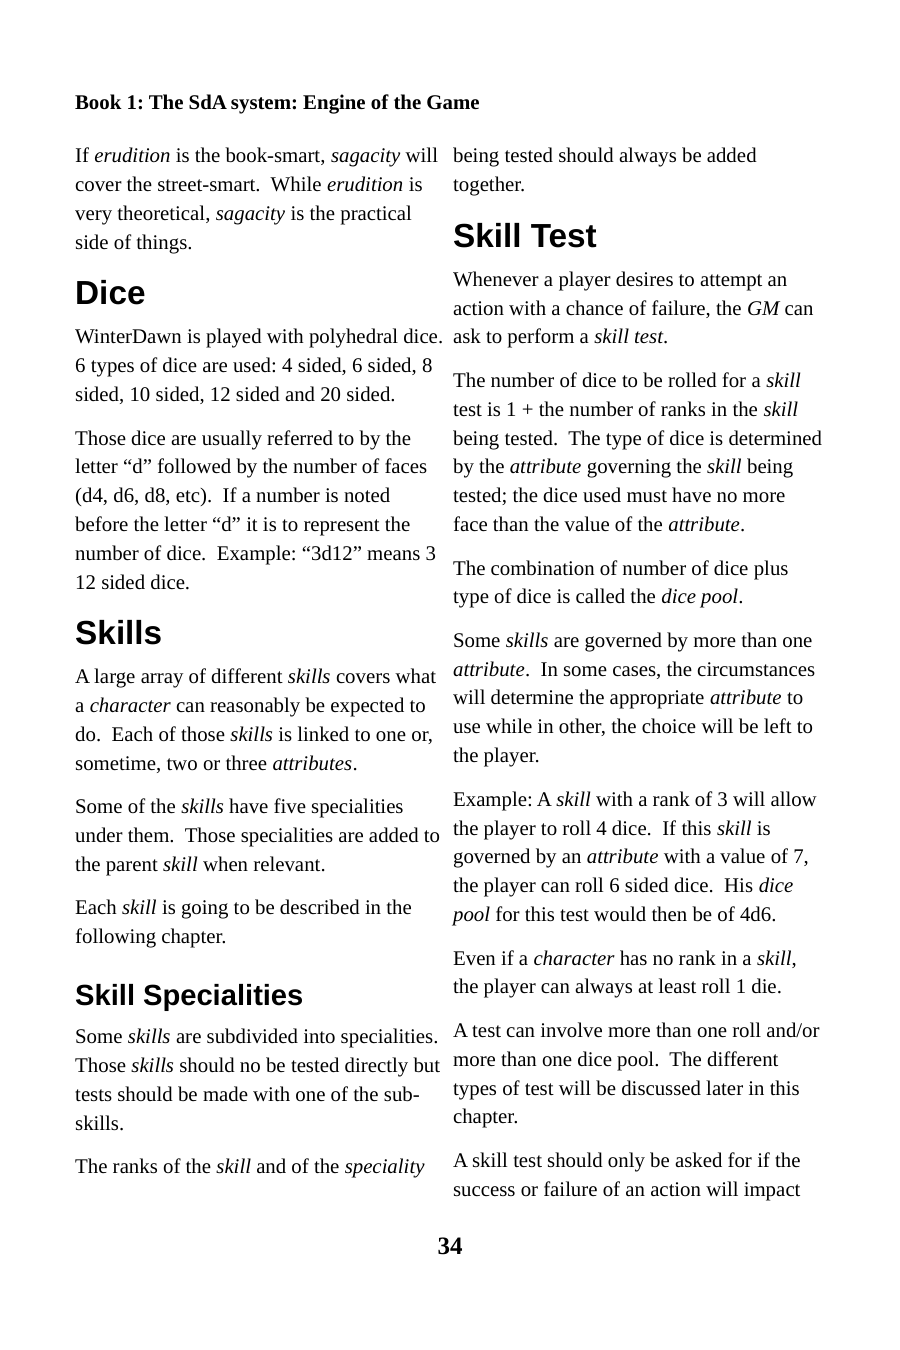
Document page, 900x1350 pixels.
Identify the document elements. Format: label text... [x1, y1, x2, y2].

text A skill test should only be asked for if the success or failure of an action will impact [453, 1148, 825, 1201]
text The number of dice to be rolled for a skill test is 1 + the number of ranks in the skill being tested. The type of dice is determined by the attribute governing the skill being tested; the dice used must have no more face than the value of the attribute. [453, 368, 825, 536]
text The ranks of the skill and of the speciality [75, 1154, 447, 1178]
text being tested should always be added together. [453, 143, 825, 196]
text Whenever a player desires to attempt an action with a chance of failure, the GM can ask to perform a skill test. [453, 267, 825, 348]
subtitle Dice [75, 273, 447, 312]
text Example: A skill with a rank of 3 will allow the player to roll 4 dice. If this skill is governed by an attribute with a value of 7, the player can roll 6 sided dice. His dice pool for this test would then be of 4d6. [453, 787, 825, 926]
text Some skills are subdivided into specialities. Those skills should no be tested directly but tests should be made with one of the sub-skills. [75, 1024, 447, 1134]
text Those dice are usually referred to by the letter “d” followed by the number of faces (d4, d6, d8, etc). If a number is noted before the letter “d” it is to represent the number of dice. Example: “3d12” means 3 12 sided dice. [75, 425, 447, 594]
text If erudition is the book-smart, sagacity will cover the street-smart. While erudition is very theoretical, sagacity is the practical side of things. [75, 143, 447, 254]
text Some of the skills have five specialities under them. Those specialities are added to the parent skill when relevant. [75, 794, 447, 876]
subtitle Skill Test [453, 216, 825, 254]
text A test can involve more than one roll and/or more than one dice pool. The different types of test will be discussed later in this chapter. [453, 1018, 825, 1128]
subtitle Skills [75, 613, 447, 652]
subtitle Skill Specialities [75, 978, 447, 1011]
text The combination of number of dice plus type of dice is called the dice pool. [453, 555, 825, 608]
text WinterDawn is played with polyhedral dice. 6 types of dice are used: 4 sided, 6 sided, 8 sided, 10 sided, 12 sided and 20 sided. [75, 324, 447, 406]
text A large array of different skills covers what a character can reasonably be expected to do. Each of those skills is linked to one or, sometime, two or three attributes. [75, 664, 447, 775]
text Even if a character has no rank in a skill, the player can always at least roll 1 die. [453, 945, 825, 998]
text Each skill is going to be described in the following chapter. [75, 895, 447, 948]
text Some skills are governed by more than one attribute. In some cases, the circumstances will determine the appropriate attribute to use while in other, the choice will be left to the player. [453, 628, 825, 767]
